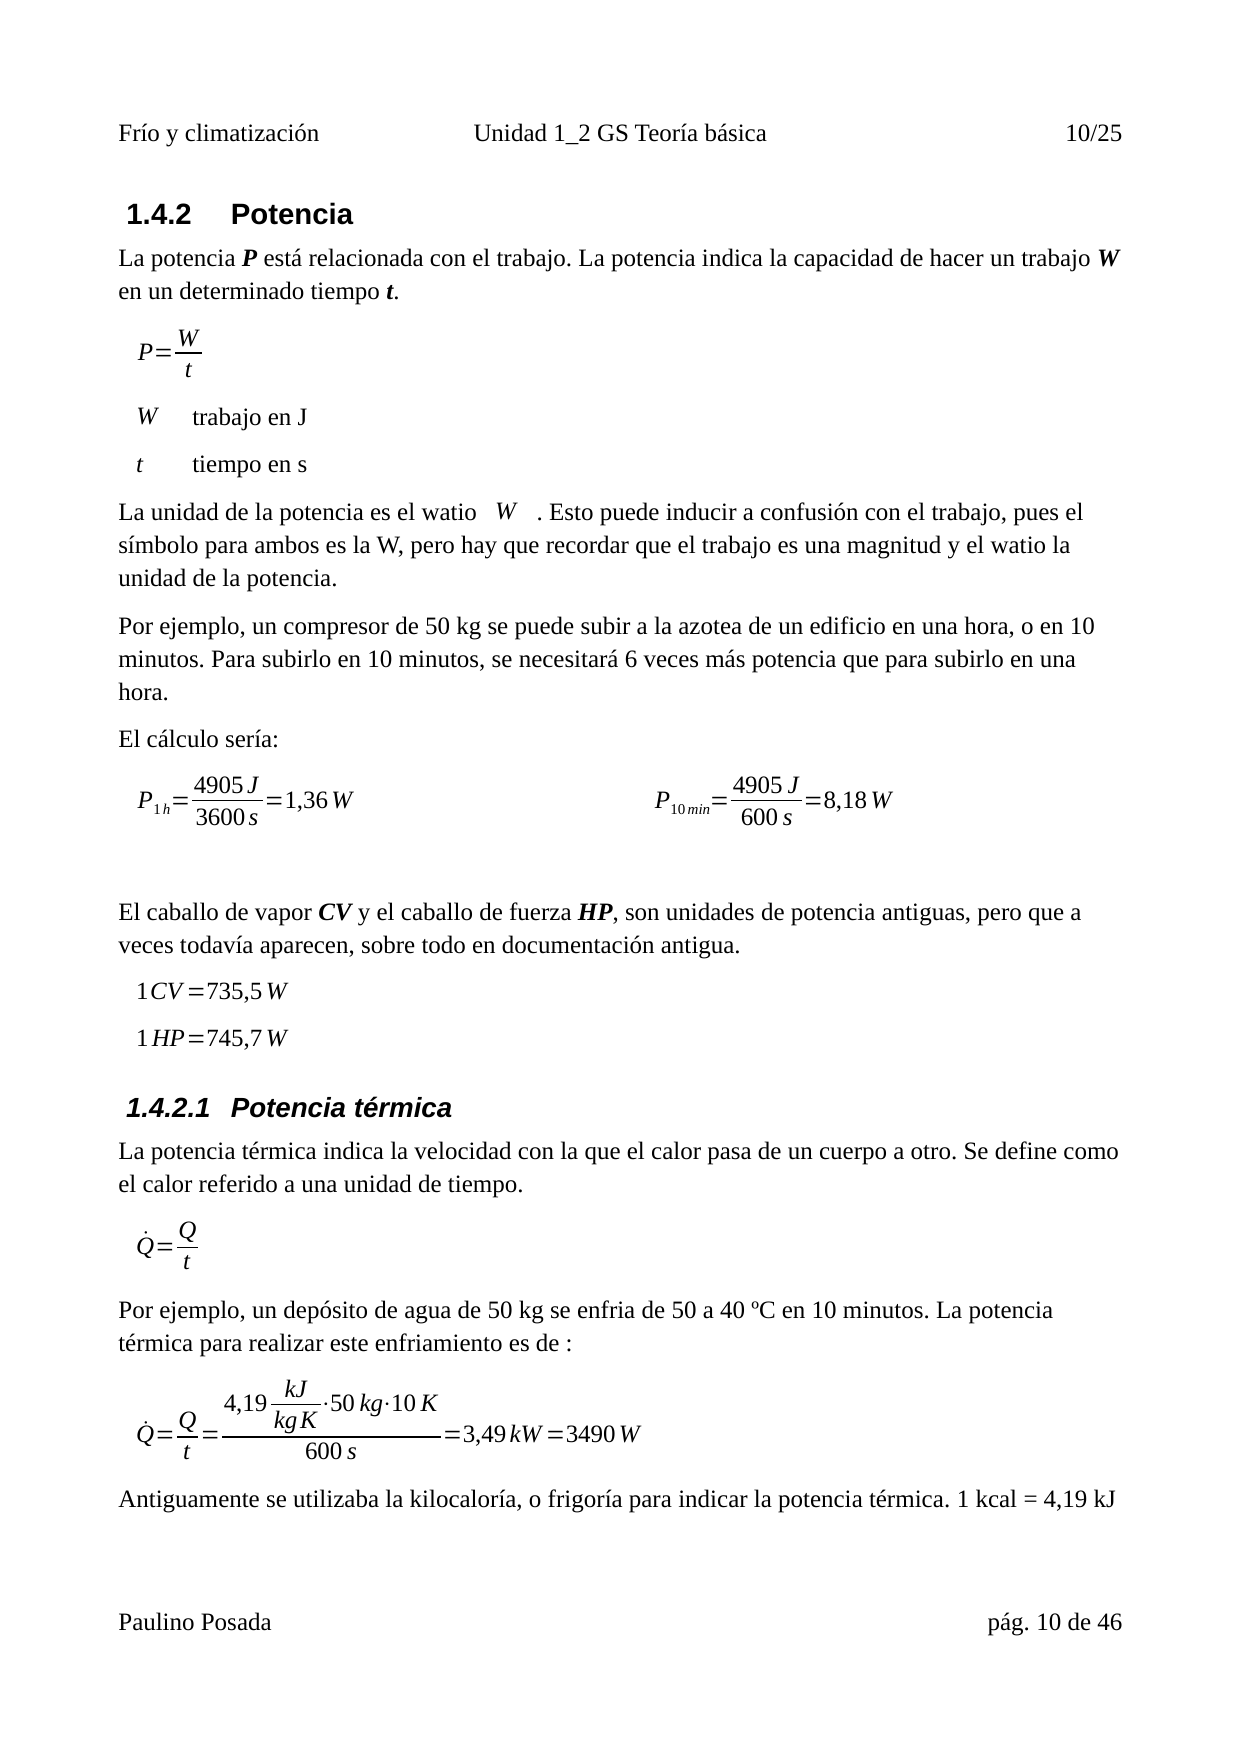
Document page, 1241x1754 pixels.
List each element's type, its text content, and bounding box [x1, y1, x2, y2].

text trabajo en J [118, 402, 1122, 431]
text El cálculo sería: [118, 724, 1122, 753]
text Antiguamente se utilizaba la kilocaloría, o frigoría para indicar la potencia térmica. 1 kcal = 4,19 kJ [118, 1484, 1122, 1513]
text El caballo de vapor CV y el caballo de fuerza HP, son unidades de potencia antiguas, pero que a veces todavía aparecen, sobre todo en documentación antigua. [118, 897, 1122, 959]
text La unidad de la potencia es el watio. Esto puede inducir a confusión con el trabajo, pues el símbolo para ambos es la W, pero hay que recordar que el trabajo es una magnitud y el watio la unidad de la potencia. [118, 497, 1122, 592]
subtitle Potencia térmica [118, 1092, 1122, 1124]
text Por ejemplo, un depósito de agua de 50 kg se enfria de 50 a 40 ºC en 10 minutos. La potencia térmica para realizar este enfriamiento es de : [118, 1295, 1122, 1357]
text Por ejemplo, un compresor de 50 kg se puede subir a la azotea de un edificio en una hora, o en 10 minutos. Para subirlo en 10 minutos, se necesitará 6 veces más potencia que para subirlo en una hora. [118, 611, 1122, 706]
text La potencia térmica indica la velocidad con la que el calor pasa de un cuerpo a otro. Se define como el calor referido a una unidad de tiempo. [118, 1136, 1122, 1198]
text La potencia P está relacionada con el trabajo. La potencia indica la capacidad de hacer un trabajo W en un determinado tiempo t. [118, 243, 1122, 305]
text tiempo en s [118, 449, 1122, 478]
subtitle Potencia [118, 197, 1122, 231]
